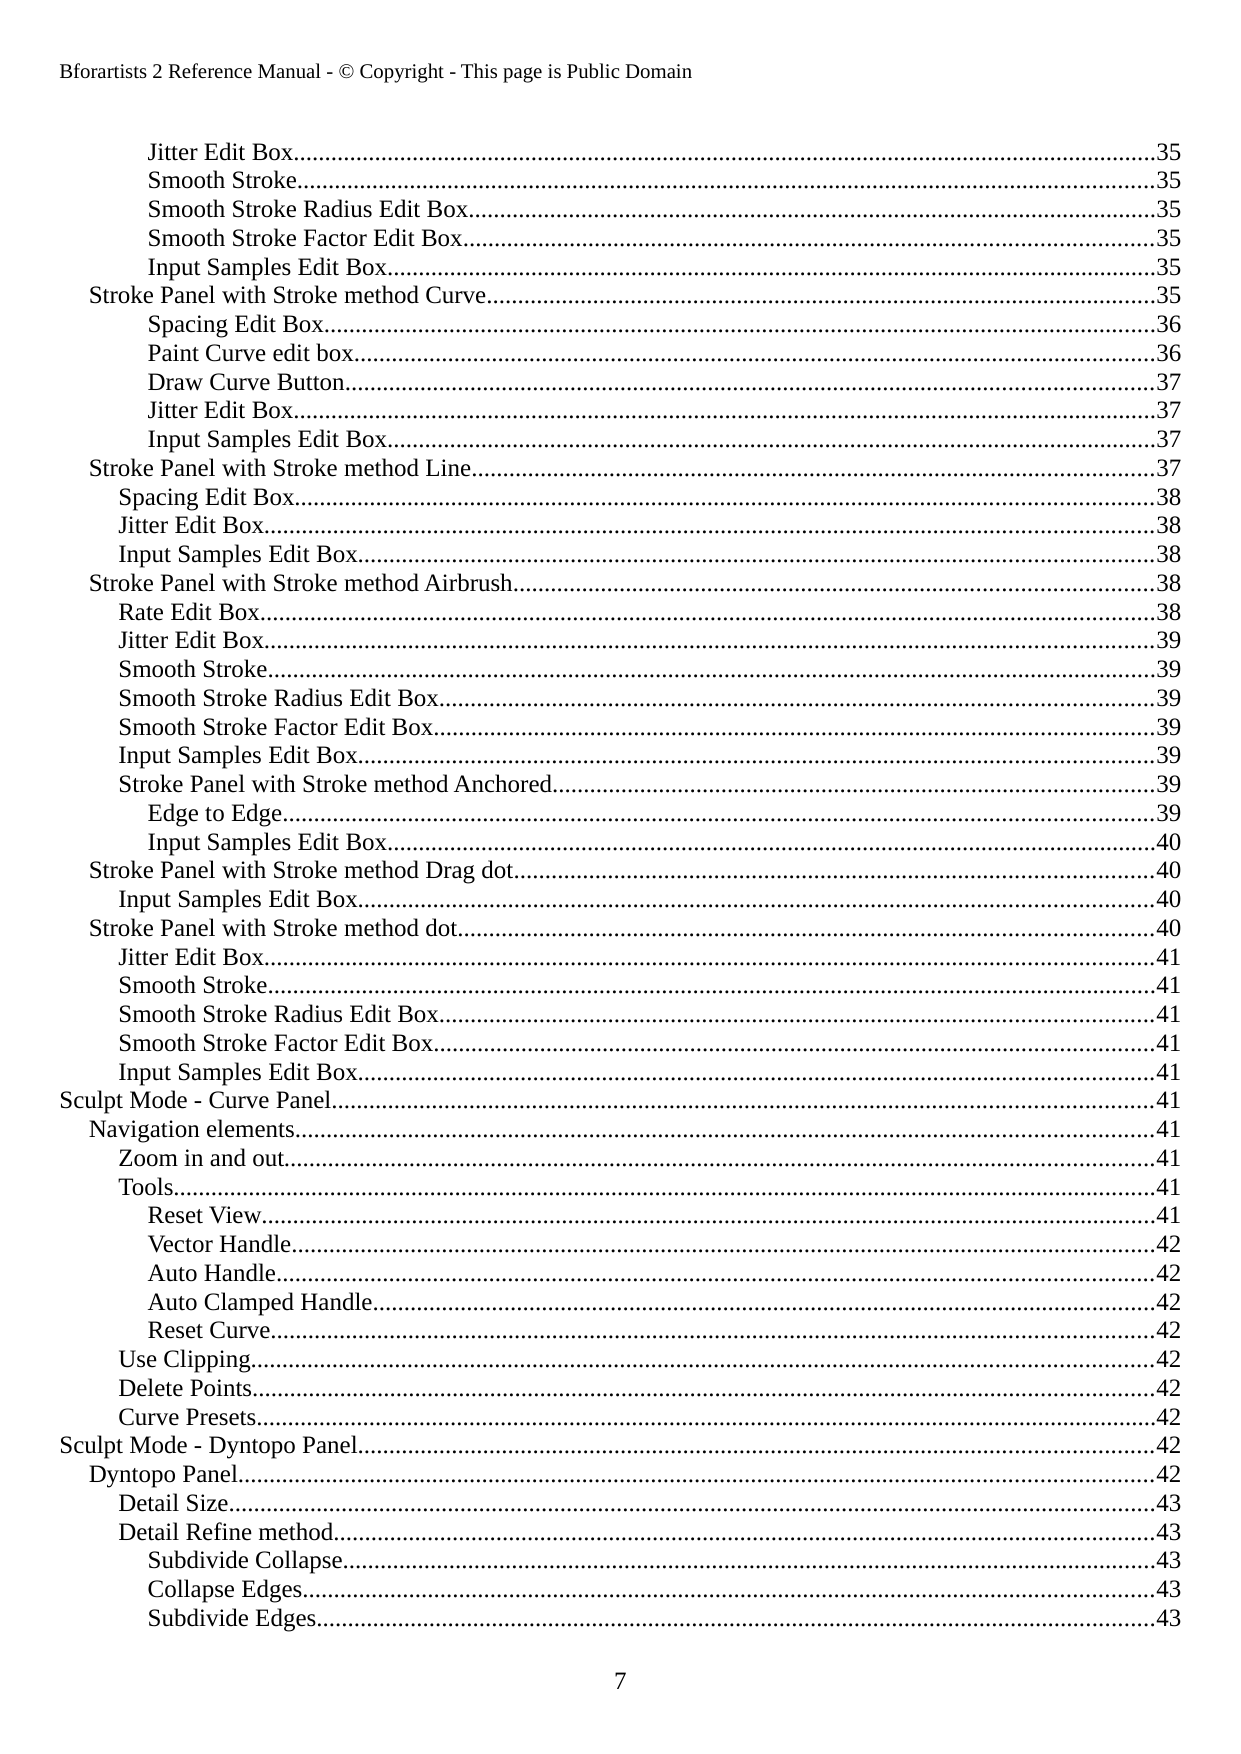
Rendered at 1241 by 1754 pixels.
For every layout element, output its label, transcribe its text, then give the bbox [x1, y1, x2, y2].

text Smooth Stroke Factor Edit Box 41 [118, 1028, 1181, 1057]
text Auto Clamped Handle 42 [147, 1287, 1181, 1315]
text Jitter Edit Box 41 [118, 942, 1181, 970]
text Input Samples Edit Box 39 [118, 740, 1181, 769]
text Reset View 41 [147, 1200, 1181, 1229]
text Use Clipping 42 [118, 1344, 1181, 1373]
text Reset Curve 42 [147, 1315, 1181, 1344]
text Stroke Panel with Stroke method Curve 35 [88, 280, 1181, 309]
text Jitter Edit Box 37 [147, 395, 1181, 424]
text Input Samples Edit Box 40 [118, 884, 1181, 913]
text Stroke Panel with Stroke method Line 37 [88, 453, 1181, 482]
text Subdivide Edges 43 [147, 1603, 1181, 1632]
text Smooth Stroke 39 [118, 654, 1181, 683]
text Smooth Stroke Factor Edit Box 39 [118, 712, 1181, 740]
text Input Samples Edit Box 38 [118, 539, 1181, 568]
text Smooth Stroke Factor Edit Box 35 [147, 223, 1181, 252]
text Zoom in and out 41 [118, 1143, 1181, 1172]
text Smooth Stroke Radius Edit Box 35 [147, 194, 1181, 223]
text Sculpt Mode - Curve Panel 41 [59, 1085, 1181, 1114]
text Spacing Edit Box 36 [147, 309, 1181, 338]
text Draw Curve Button 37 [147, 367, 1181, 395]
text Spacing Edit Box 38 [118, 482, 1181, 510]
text Rate Edit Box 38 [118, 597, 1181, 625]
text Dyntopo Panel 42 [88, 1459, 1181, 1488]
text Auto Handle 42 [147, 1258, 1181, 1287]
text Jitter Edit Box 38 [118, 510, 1181, 539]
text Stroke Panel with Stroke method dot 40 [88, 913, 1181, 942]
text Smooth Stroke Radius Edit Box 39 [118, 683, 1181, 712]
text Tools 41 [118, 1172, 1181, 1200]
text Smooth Stroke Radius Edit Box 41 [118, 999, 1181, 1028]
text Detail Refine method 43 [118, 1517, 1181, 1545]
text Detail Size 43 [118, 1488, 1181, 1517]
text Smooth Stroke 41 [118, 970, 1181, 999]
text Stroke Panel with Stroke method Anchored 39 [118, 769, 1181, 798]
text Input Samples Edit Box 35 [147, 252, 1181, 280]
text Smooth Stroke 35 [147, 165, 1181, 194]
text Jitter Edit Box 39 [118, 625, 1181, 654]
text Stroke Panel with Stroke method Drag dot 40 [88, 855, 1181, 884]
text Navigation elements 41 [88, 1114, 1181, 1143]
text Collapse Edges 43 [147, 1574, 1181, 1603]
text Vector Handle 42 [147, 1229, 1181, 1258]
text Input Samples Edit Box 41 [118, 1057, 1181, 1085]
text Jitter Edit Box 35 [147, 137, 1181, 165]
text Stroke Panel with Stroke method Airbrush 38 [88, 568, 1181, 597]
text Input Samples Edit Box 37 [147, 424, 1181, 453]
text Subdivide Collapse 43 [147, 1545, 1181, 1574]
text Curve Presets 42 [118, 1402, 1181, 1430]
text Delete Points 42 [118, 1373, 1181, 1402]
text Edge to Edge 39 [147, 798, 1181, 827]
text Sculpt Mode - Dyntopo Panel 42 [59, 1430, 1181, 1459]
text Input Samples Edit Box 40 [147, 827, 1181, 855]
text Paint Curve edit box 36 [147, 338, 1181, 367]
